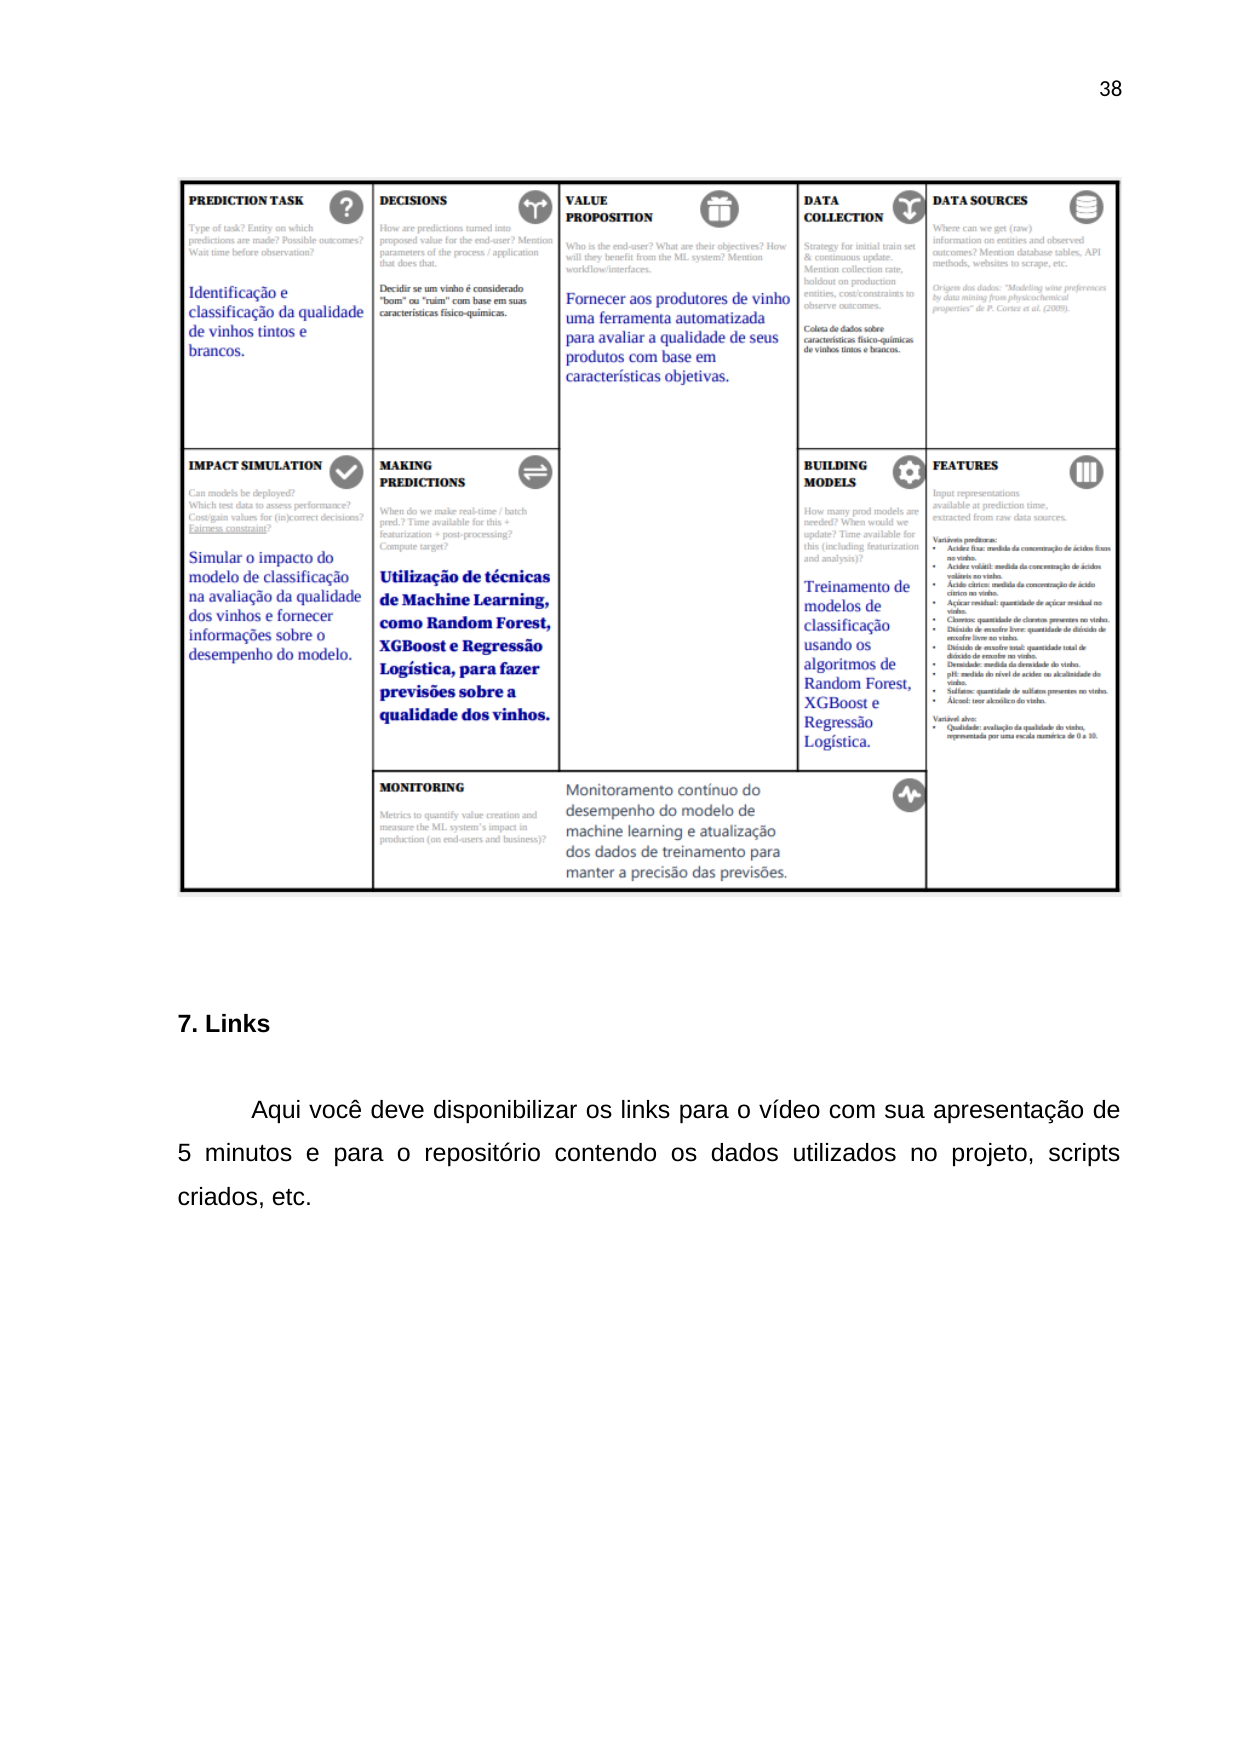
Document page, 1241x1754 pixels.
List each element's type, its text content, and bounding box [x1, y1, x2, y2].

picture [177, 177, 1123, 897]
text Aqui você deve disponibilizar os links para o vídeo com sua apresentação de 5 minutos e para o repositório contendo os dados utilizados no projeto, scripts criados, etc. [177, 1095, 1122, 1210]
subtitle 7. Links [177, 1009, 1122, 1038]
